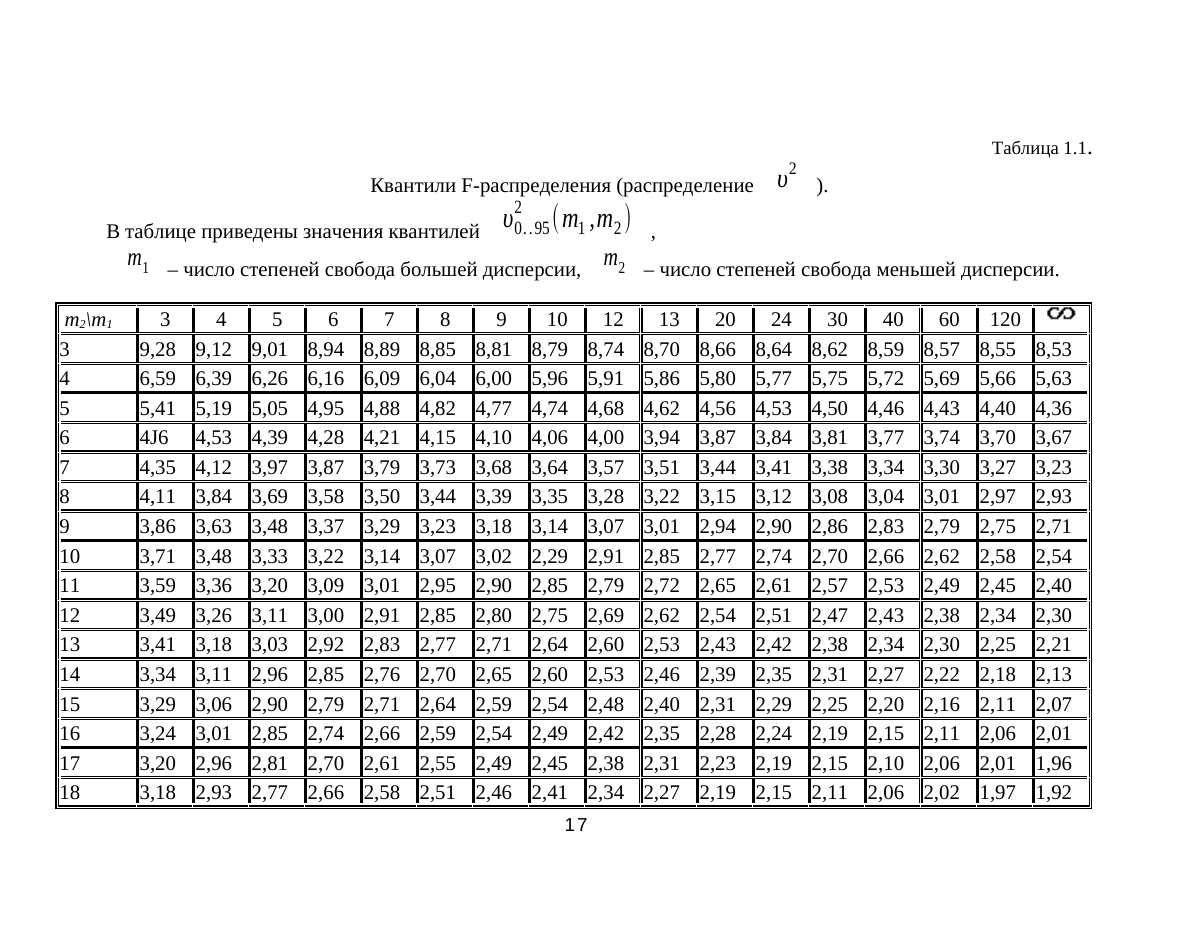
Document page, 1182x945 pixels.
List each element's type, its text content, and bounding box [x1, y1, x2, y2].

table_cell 8,79 [531, 335, 584, 361]
table_cell 8,62 [811, 335, 864, 361]
table_cell 8,64 [755, 335, 808, 361]
table_cell 2,53 [587, 661, 639, 687]
table_cell 18 [57, 776, 137, 805]
table_cell 4,53 [755, 394, 808, 421]
table_cell 2,60 [587, 631, 639, 657]
table_cell 2,27 [641, 779, 697, 805]
table_cell 2,91 [363, 602, 416, 628]
table_cell 4,12 [195, 454, 248, 480]
table_cell 2,13 [1035, 657, 1089, 687]
table_cell 8,85 [419, 335, 472, 361]
table_cell 2,60 [531, 661, 584, 687]
table_cell 5,91 [587, 365, 639, 391]
table_cell 3,36 [195, 572, 248, 598]
table_cell 3,29 [363, 513, 416, 539]
table_cell 4,50 [811, 394, 864, 421]
table_cell 2,95 [419, 572, 472, 598]
table_cell 2,31 [699, 690, 752, 716]
table_cell 2,19 [697, 779, 753, 805]
table_cell 4,21 [363, 424, 416, 450]
table_cell 3,34 [867, 454, 919, 480]
table_cell 2,85 [307, 661, 360, 687]
table_cell 8,59 [867, 335, 919, 361]
table_cell 3,84 [195, 483, 248, 509]
table_cell 2,61 [755, 572, 808, 598]
table_header 13 [641, 304, 697, 332]
table_cell 2,64 [531, 631, 584, 657]
table_cell 2,96 [195, 749, 248, 776]
table_header 120 [977, 304, 1033, 332]
table_cell 2,86 [811, 513, 864, 539]
table_cell 2,75 [979, 513, 1032, 539]
table_cell 3,49 [139, 602, 192, 628]
table_cell 2,97 [979, 483, 1032, 509]
table_cell 2,34 [979, 602, 1032, 628]
table_cell 6,00 [475, 365, 528, 391]
table_cell 2,76 [363, 661, 416, 687]
table_cell 1,96 [1035, 746, 1089, 776]
table_cell 4,62 [643, 394, 696, 421]
table_cell 5,19 [195, 394, 248, 421]
table_cell 3,24 [139, 720, 192, 746]
table_cell 2,59 [419, 720, 472, 746]
table_cell 2,70 [307, 749, 360, 776]
table_cell 4J6 [139, 424, 192, 450]
table_cell 3,18 [475, 513, 528, 539]
table_header 4 [193, 304, 249, 332]
table_cell 17 [59, 746, 136, 776]
table_cell 3,38 [811, 454, 864, 480]
table_cell 2,01 [1035, 716, 1089, 746]
table_cell 3,01 [643, 513, 696, 539]
text В таблице приведены значения квантилей , [59, 197, 1092, 243]
table_cell 3,33 [251, 542, 304, 568]
table_cell 3,23 [1035, 450, 1089, 480]
table_cell 2,10 [867, 749, 919, 776]
table_cell 3,57 [587, 454, 639, 480]
table_cell 5,77 [755, 365, 808, 391]
table_cell 2,85 [643, 542, 696, 568]
table_header 12 [585, 304, 641, 332]
table_cell 2,91 [587, 542, 639, 568]
table_cell 2,90 [755, 513, 808, 539]
table_cell 3,81 [811, 424, 864, 450]
table_cell 2,71 [363, 690, 416, 716]
table_cell 2,41 [529, 779, 585, 805]
table_header 20 [697, 304, 753, 332]
table_cell 3,74 [923, 424, 976, 450]
table_cell 2,85 [531, 572, 584, 598]
table_cell 2,85 [419, 602, 472, 628]
table_cell 2,74 [307, 720, 360, 746]
table_cell 2,29 [755, 690, 808, 716]
table_header m2\m1 [59, 304, 137, 332]
table_cell 3,51 [643, 454, 696, 480]
table_cell 4,28 [307, 424, 360, 450]
table_cell 2,45 [979, 572, 1032, 598]
table_cell 2,54 [475, 720, 528, 746]
table_cell 3,30 [923, 454, 976, 480]
table_cell 5,86 [643, 365, 696, 391]
table_cell 4,53 [195, 424, 248, 450]
table_cell 3,07 [419, 542, 472, 568]
table_cell 3,29 [139, 690, 192, 716]
table_cell 6,09 [363, 365, 416, 391]
table_cell 2,11 [809, 779, 865, 805]
table_cell 4,10 [475, 424, 528, 450]
table_cell 6,04 [419, 365, 472, 391]
table_cell 5 [59, 391, 136, 421]
table_cell 2,75 [531, 602, 584, 628]
table_cell 2,23 [699, 749, 752, 776]
table_cell 2,66 [363, 720, 416, 746]
table_cell 2,38 [923, 602, 976, 628]
table_cell 6,39 [195, 365, 248, 391]
table_cell 4,82 [419, 394, 472, 421]
picture [1046, 307, 1077, 321]
table_cell 3,70 [979, 424, 1032, 450]
table_cell 11 [59, 569, 136, 598]
table_cell 2,93 [193, 779, 249, 805]
table_cell 2,81 [251, 749, 304, 776]
table_cell 4,46 [867, 394, 919, 421]
table_cell 2,27 [867, 661, 919, 687]
table_cell 2,30 [1035, 598, 1089, 628]
table_cell 2,70 [419, 661, 472, 687]
table_header 7 [361, 304, 417, 332]
table_cell 3,48 [251, 513, 304, 539]
table_cell 2,24 [755, 720, 808, 746]
table_cell 4,40 [979, 394, 1032, 421]
table_cell 3,84 [755, 424, 808, 450]
table_cell 2,66 [867, 542, 919, 568]
table_cell 2,61 [363, 749, 416, 776]
table_cell 4,43 [923, 394, 976, 421]
table_cell 2,64 [419, 690, 472, 716]
table_cell 2,06 [865, 776, 921, 805]
table_cell 3,18 [137, 779, 193, 805]
table_cell 4,68 [587, 394, 639, 421]
table_cell 3,06 [195, 690, 248, 716]
table_header 9 [473, 304, 529, 332]
table_cell 2,49 [475, 749, 528, 776]
table_cell 8,66 [699, 335, 752, 361]
table_cell 8,53 [1033, 332, 1090, 361]
table_cell 2,74 [755, 542, 808, 568]
table_cell 5,80 [699, 365, 752, 391]
table_cell 2,79 [923, 513, 976, 539]
table_cell 2,58 [361, 779, 417, 805]
table_cell 2,19 [811, 720, 864, 746]
table_cell 3,23 [419, 513, 472, 539]
table_cell 3,20 [139, 749, 192, 776]
table_cell 9,12 [195, 335, 248, 361]
table_cell 2,94 [699, 513, 752, 539]
table_cell 2,51 [755, 602, 808, 628]
table_cell 2,48 [587, 690, 639, 716]
table_cell 2,53 [867, 572, 919, 598]
table_cell 2,29 [531, 542, 584, 568]
table_cell 3,08 [811, 483, 864, 509]
table_cell 3,41 [139, 631, 192, 657]
table_cell 2,65 [699, 572, 752, 598]
table_cell 3,63 [195, 513, 248, 539]
table_cell 2,71 [1035, 509, 1089, 539]
table_cell 4,06 [531, 424, 584, 450]
table_cell 2,85 [251, 720, 304, 746]
table_cell 3,41 [755, 454, 808, 480]
table_cell 6,59 [139, 365, 192, 391]
table_cell 2,72 [643, 572, 696, 598]
table_cell 3,27 [979, 454, 1032, 480]
table_cell 3,87 [307, 454, 360, 480]
table_cell 3,01 [195, 720, 248, 746]
text Квантили F-распределения (распределение ). [59, 159, 1092, 197]
table_cell 2,83 [363, 631, 416, 657]
table_cell 2,90 [475, 572, 528, 598]
table_cell 4,11 [139, 483, 192, 509]
table_cell 2,35 [755, 661, 808, 687]
table_cell 2,54 [699, 602, 752, 628]
table_cell 2,25 [811, 690, 864, 716]
table_cell 2,69 [587, 602, 639, 628]
table_cell 8,70 [643, 335, 696, 361]
table_cell 2,66 [305, 779, 361, 805]
table_cell 6,26 [251, 365, 304, 391]
table_cell 3,73 [419, 454, 472, 480]
table_cell 3,04 [867, 483, 919, 509]
table_cell 3,87 [699, 424, 752, 450]
table_cell 3,00 [307, 602, 360, 628]
table_cell 3,07 [587, 513, 639, 539]
table_cell 2,38 [811, 631, 864, 657]
table_header 10 [529, 304, 585, 332]
table_cell 2,80 [475, 602, 528, 628]
table_header 30 [809, 304, 865, 332]
table_cell 2,58 [979, 542, 1032, 568]
table_cell 2,96 [251, 661, 304, 687]
table_cell 5,63 [1035, 361, 1089, 391]
table_cell 3,69 [251, 483, 304, 509]
table_cell 2,18 [979, 661, 1032, 687]
table_cell 4,77 [475, 394, 528, 421]
table_cell 3,28 [587, 483, 639, 509]
table_cell 8,94 [307, 335, 360, 361]
table_cell 8,89 [363, 335, 416, 361]
table_cell 2,43 [699, 631, 752, 657]
table_cell 5,05 [251, 394, 304, 421]
table_header 6 [305, 306, 361, 332]
table_cell 2,31 [811, 661, 864, 687]
table_header 40 [865, 304, 921, 332]
table_cell 3,37 [307, 513, 360, 539]
table_cell 2,46 [643, 661, 696, 687]
table_cell 2,34 [867, 631, 919, 657]
table_cell 2,40 [1035, 569, 1089, 598]
table_cell 3,67 [1033, 421, 1090, 450]
table_cell 2,65 [475, 661, 528, 687]
table_cell 6 [57, 421, 137, 450]
table_cell 2,59 [475, 690, 528, 716]
table_cell 3,11 [251, 602, 304, 628]
table_cell 3,22 [643, 483, 696, 509]
text – число степеней свобода большей дисперсии, – число степеней свобода меньшей дисперсии. [78, 243, 1092, 281]
table_cell 3,44 [419, 483, 472, 509]
table_cell 5,75 [811, 365, 864, 391]
table_cell 2,47 [811, 602, 864, 628]
table_cell 8,55 [979, 335, 1032, 361]
table_cell 3,50 [363, 483, 416, 509]
table_cell 5,72 [867, 365, 919, 391]
table_header 5 [249, 304, 305, 332]
table_cell 2,25 [979, 631, 1032, 657]
table_cell 2,11 [979, 690, 1032, 716]
table_cell 2,40 [643, 690, 696, 716]
table_cell 5,41 [139, 394, 192, 421]
table_cell 3,59 [139, 572, 192, 598]
table_cell 2,49 [531, 720, 584, 746]
table_cell 2,15 [867, 720, 919, 746]
table_cell 3,14 [531, 513, 584, 539]
table_header 8 [417, 304, 473, 332]
table_cell 2,62 [923, 542, 976, 568]
table_cell 3,01 [363, 572, 416, 598]
table_cell 4,88 [363, 394, 416, 421]
table_cell 2,90 [251, 690, 304, 716]
table_cell 7 [59, 450, 136, 480]
table_cell 2,55 [419, 749, 472, 776]
table_cell 2,21 [1033, 628, 1090, 657]
table_cell 3,14 [363, 542, 416, 568]
table_cell 2,43 [867, 602, 919, 628]
table_header 24 [753, 304, 809, 332]
table_cell 3,44 [699, 454, 752, 480]
table_cell 2,79 [587, 572, 639, 598]
table_cell 3,11 [195, 661, 248, 687]
table_cell 3 [57, 332, 137, 361]
table_cell 3,03 [251, 631, 304, 657]
table_cell 1,92 [1033, 776, 1090, 805]
table_cell 3,64 [531, 454, 584, 480]
table_cell 2,38 [587, 749, 639, 776]
table_cell 2,20 [867, 690, 919, 716]
table_cell 2,46 [473, 779, 529, 805]
table_cell 4,36 [1035, 391, 1089, 421]
table_cell 3,12 [755, 483, 808, 509]
table_cell 4,39 [251, 424, 304, 450]
table_cell 3,20 [251, 572, 304, 598]
table_cell 4,95 [307, 394, 360, 421]
table_cell 2,70 [811, 542, 864, 568]
table_cell 2,77 [699, 542, 752, 568]
table_cell 12 [59, 598, 136, 628]
table_cell 3,09 [307, 572, 360, 598]
table_cell 3,58 [307, 483, 360, 509]
table_cell 2,15 [811, 749, 864, 776]
table_cell 8 [57, 480, 137, 509]
table_cell 2,35 [643, 720, 696, 746]
table_cell 2,06 [923, 749, 976, 776]
table_cell 2,19 [755, 749, 808, 776]
table_cell 1,97 [977, 779, 1033, 805]
table_cell 2,62 [643, 602, 696, 628]
text Таблица 1.1. [59, 133, 1092, 159]
table_cell 2,79 [307, 690, 360, 716]
table_cell 3,22 [307, 542, 360, 568]
table_cell 8,57 [923, 335, 976, 361]
table_cell 2,22 [923, 661, 976, 687]
table_cell 3,86 [139, 513, 192, 539]
table_header 60 [921, 304, 977, 332]
table_cell 5,69 [923, 365, 976, 391]
table_cell 3,79 [363, 454, 416, 480]
table_cell 2,51 [417, 779, 473, 805]
table_cell 2,11 [923, 720, 976, 746]
table_cell 2,07 [1033, 687, 1090, 716]
table_cell 2,15 [753, 779, 809, 805]
table_cell 3,94 [643, 424, 696, 450]
table_cell 4,15 [419, 424, 472, 450]
table_cell 4,00 [587, 424, 639, 450]
table_cell 3,97 [251, 454, 304, 480]
table_cell 14 [59, 657, 136, 687]
table_cell 3,48 [195, 542, 248, 568]
table_cell 2,16 [923, 690, 976, 716]
table_cell 2,71 [475, 631, 528, 657]
table_cell 3,02 [475, 542, 528, 568]
table_cell 4,35 [139, 454, 192, 480]
table_cell 3,77 [867, 424, 919, 450]
table_cell 2,54 [531, 690, 584, 716]
table_cell 8,81 [475, 335, 528, 361]
table_cell 13 [57, 628, 137, 657]
table_cell 2,01 [979, 749, 1032, 776]
table_cell 3,18 [195, 631, 248, 657]
table_cell 3,68 [475, 454, 528, 480]
table_cell 6,16 [307, 365, 360, 391]
table_header [1033, 306, 1089, 332]
table_cell 3,71 [139, 542, 192, 568]
table_cell 4,74 [531, 394, 584, 421]
table_cell 2,77 [249, 779, 305, 805]
table_cell 3,26 [195, 602, 248, 628]
table_cell 2,39 [699, 661, 752, 687]
table_cell 2,06 [979, 720, 1032, 746]
table_cell 10 [59, 539, 136, 568]
table_cell 2,28 [699, 720, 752, 746]
table_cell 2,77 [419, 631, 472, 657]
table_cell 5,66 [979, 365, 1032, 391]
table_cell 9 [59, 509, 136, 539]
table_header 3 [137, 304, 193, 332]
table_cell 4 [59, 361, 136, 391]
table_cell 2,02 [921, 779, 977, 805]
table_cell 3,35 [531, 483, 584, 509]
table_cell 2,42 [755, 631, 808, 657]
table_cell 3,34 [139, 661, 192, 687]
table_cell 3,39 [475, 483, 528, 509]
table_cell 9,28 [139, 335, 192, 361]
table_cell 2,45 [531, 749, 584, 776]
table_cell 3,01 [923, 483, 976, 509]
table_cell 2,30 [923, 631, 976, 657]
table_cell 2,93 [1033, 480, 1090, 509]
table_cell 2,53 [643, 631, 696, 657]
table_cell 2,31 [643, 749, 696, 776]
table_cell 5,96 [531, 365, 584, 391]
table_cell 2,83 [867, 513, 919, 539]
table_cell 16 [59, 716, 136, 746]
table_cell 3,15 [699, 483, 752, 509]
table_cell 2,57 [811, 572, 864, 598]
table_cell 15 [57, 687, 137, 716]
table_cell 8,74 [587, 335, 639, 361]
table_cell 2,54 [1035, 539, 1089, 568]
table_cell 2,34 [585, 776, 641, 805]
table_cell 2,92 [307, 631, 360, 657]
table_cell 2,42 [587, 720, 639, 746]
table_cell 9,01 [251, 335, 304, 361]
table_cell 2,49 [923, 572, 976, 598]
table_cell 4,56 [699, 394, 752, 421]
